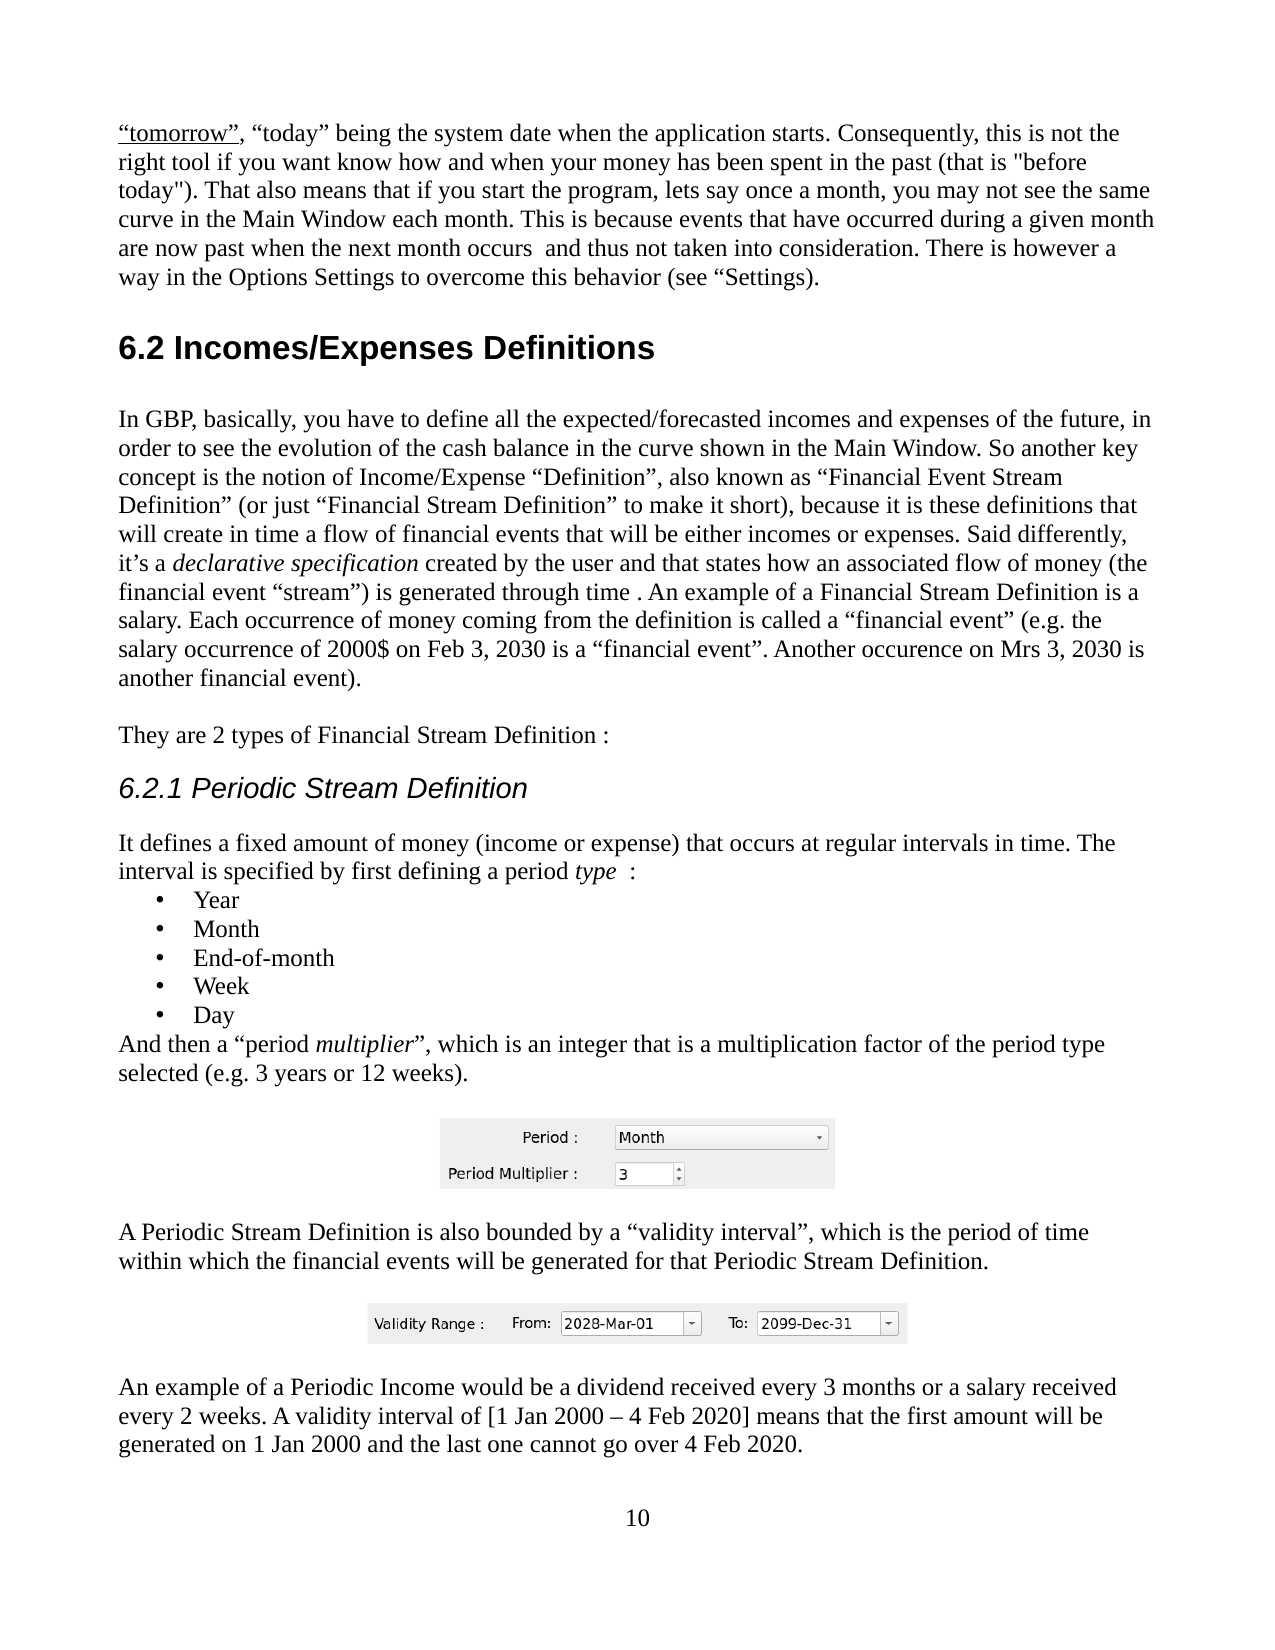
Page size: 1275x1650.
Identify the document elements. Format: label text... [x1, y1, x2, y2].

text A Periodic Stream Definition is also bounded by a “validity interval”, which is the period of time within which the financial events will be generated for that Periodic Stream Definition. [118, 1217, 1157, 1275]
list Day [156, 1000, 1157, 1029]
subtitle Periodic Stream Definition [118, 772, 1157, 805]
subtitle Incomes/Expenses Definitions [118, 328, 1157, 367]
list Year [156, 885, 1157, 914]
text They are 2 types of Financial Stream Definition : [118, 720, 1157, 749]
list Week [156, 971, 1157, 1000]
picture [439, 1118, 836, 1189]
list Month [156, 914, 1157, 943]
text In GBP, basically, you have to define all the expected/forecasted incomes and expenses of the future, in order to see the evolution of the cash balance in the curve shown in the Main Window. So another key concept is the notion of Income/Expense “Definition”, also known as “Financial Event Stream Definition” (or just “Financial Stream Definition” to make it short), because it is these definitions that will create in time a flow of financial events that will be either incomes or expenses. Said differently, it’s a declarative specification created by the user and that states how an associated flow of money (the financial event “stream”) is generated through time . An example of a Financial Stream Definition is a salary. Each occurrence of money coming from the definition is called a “financial event” (e.g. the salary occurrence of 2000$ on Feb 3, 2030 is a “financial event”. Another occurence on Mrs 3, 2030 is another financial event). [118, 404, 1157, 692]
text An example of a Periodic Income would be a dividend received every 3 months or a salary received every 2 weeks. A validity interval of [1 Jan 2000 – 4 Feb 2020] means that the first amount will be generated on 1 Jan 2000 and the last one cannot go over 4 Feb 2020. [118, 1372, 1157, 1458]
list End-of-month [156, 943, 1157, 971]
picture [367, 1303, 908, 1344]
text “tomorrow”, “today” being the system date when the application starts. Consequently, this is not the right tool if you want know how and when your money has been spent in the past (that is "before today"). That also means that if you start the program, lets say once a month, you may not see the same curve in the Main Window each month. This is because events that have occurred during a given month are now past when the next month occurs and thus not taken into consideration. There is however a way in the Options Settings to overcome this behavior (see “Settings). [118, 118, 1157, 291]
text It defines a fixed amount of money (income or expense) that occurs at regular intervals in time. The interval is specified by first defining a period type : [118, 828, 1157, 885]
text And then a “period multiplier”, which is an integer that is a multiplication factor of the period type selected (e.g. 3 years or 12 weeks). [118, 1029, 1157, 1086]
